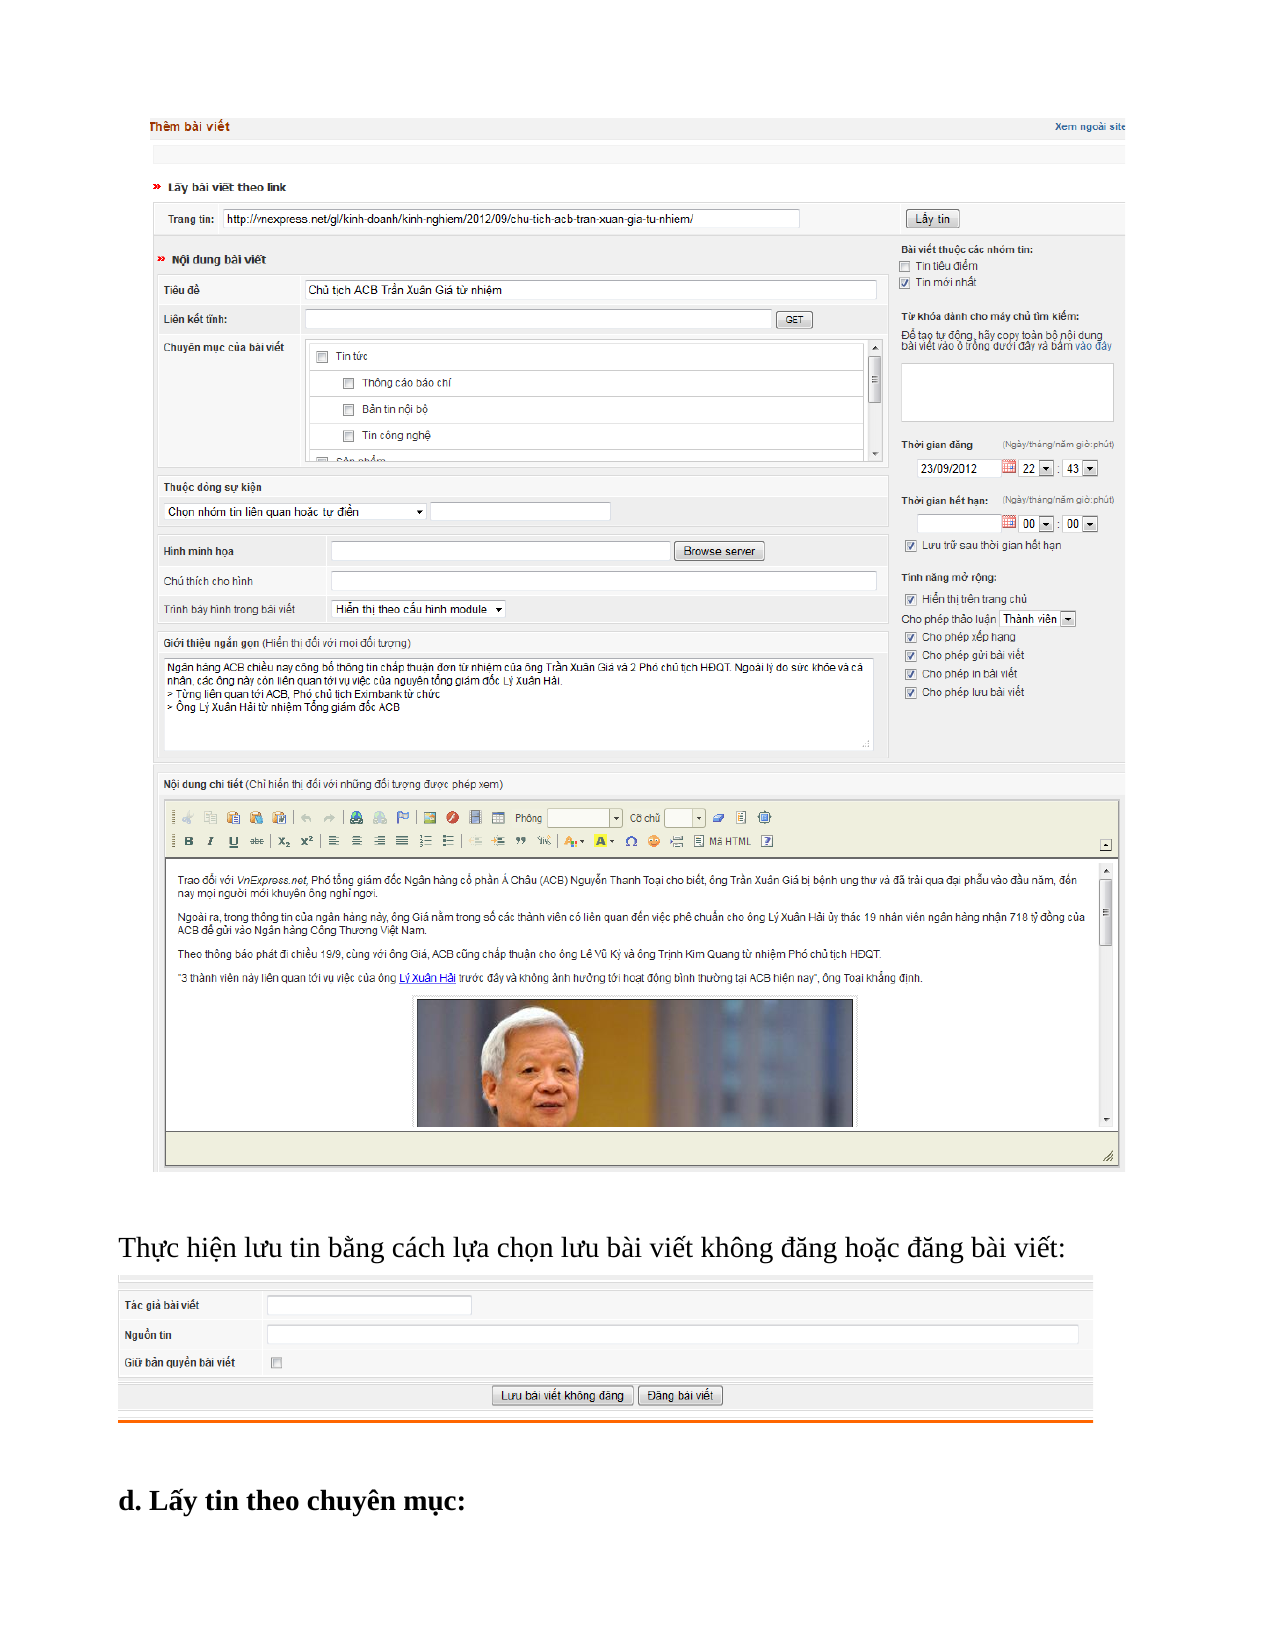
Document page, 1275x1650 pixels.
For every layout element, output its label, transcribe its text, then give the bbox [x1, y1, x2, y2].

text d. Lấy tin theo chuyên mục: [118, 1483, 1157, 1516]
text Thực hiện lưu tin bằng cách lựa chọn lưu bài viết không đăng hoặc đăng bài viết: [118, 1230, 1157, 1263]
